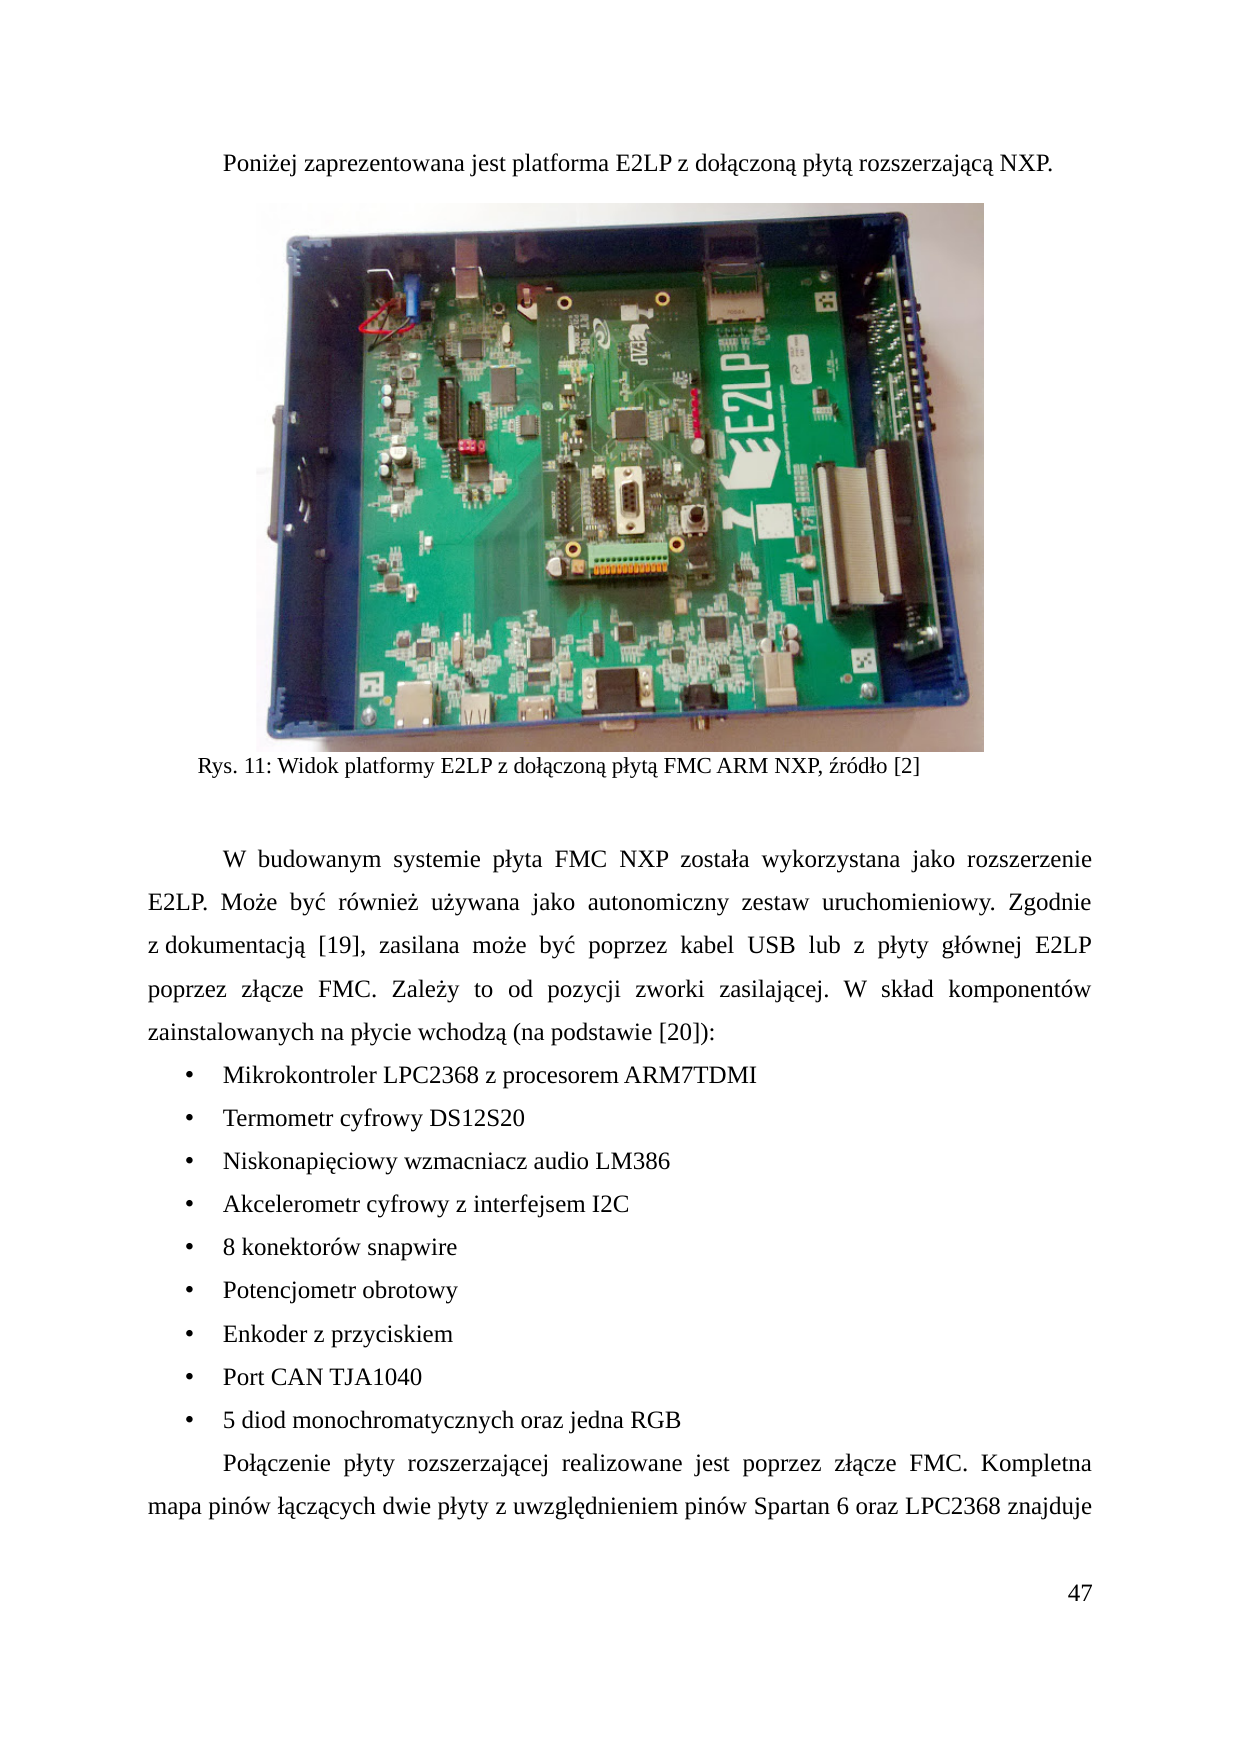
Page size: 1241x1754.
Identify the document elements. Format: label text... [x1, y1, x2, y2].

list Enkoder z przyciskiem [185, 1319, 1093, 1347]
list Potencjometr obrotowy [185, 1276, 1093, 1304]
list Termometr cyfrowy DS12S20 [185, 1103, 1093, 1132]
text Poniżej zaprezentowana jest platforma E2LP z dołączoną płytą rozszerzającą NXP. [148, 148, 1093, 176]
text Połączenie płyty rozszerzającej realizowane jest poprzez złącze FMC. Kompletna mapa pinów łączących dwie płyty z uwzględnieniem pinów Spartan 6 oraz LPC2368 znajduje [148, 1448, 1093, 1520]
list 8 konektorów snapwire [185, 1232, 1093, 1261]
picture [256, 203, 984, 752]
list Niskonapięciowy wzmacniacz audio LM386 [185, 1146, 1093, 1175]
list 5 diod monochromatycznych oraz jedna RGB [185, 1405, 1093, 1434]
text Rys. 11: Widok platformy E2LP z dołączoną płytą FMC ARM NXP, źródło [2] [197, 203, 1043, 778]
text W budowanym systemie płyta FMC NXP została wykorzystana jako rozszerzenie E2LP. Może być również używana jako autonomiczny zestaw uruchomieniowy. Zgodnie z dokumentacją [19], zasilana może być poprzez kabel USB lub z płyty głównej E2LP poprzez złącze FMC. Zależy to od pozycji zworki zasilającej. W skład komponentów zainstalowanych na płycie wchodzą (na podstawie [20]): [148, 844, 1093, 1046]
list Port CAN TJA1040 [185, 1362, 1093, 1391]
list Mikrokontroler LPC2368 z procesorem ARM7TDMI [185, 1060, 1093, 1089]
list Akcelerometr cyfrowy z interfejsem I2C [185, 1189, 1093, 1218]
